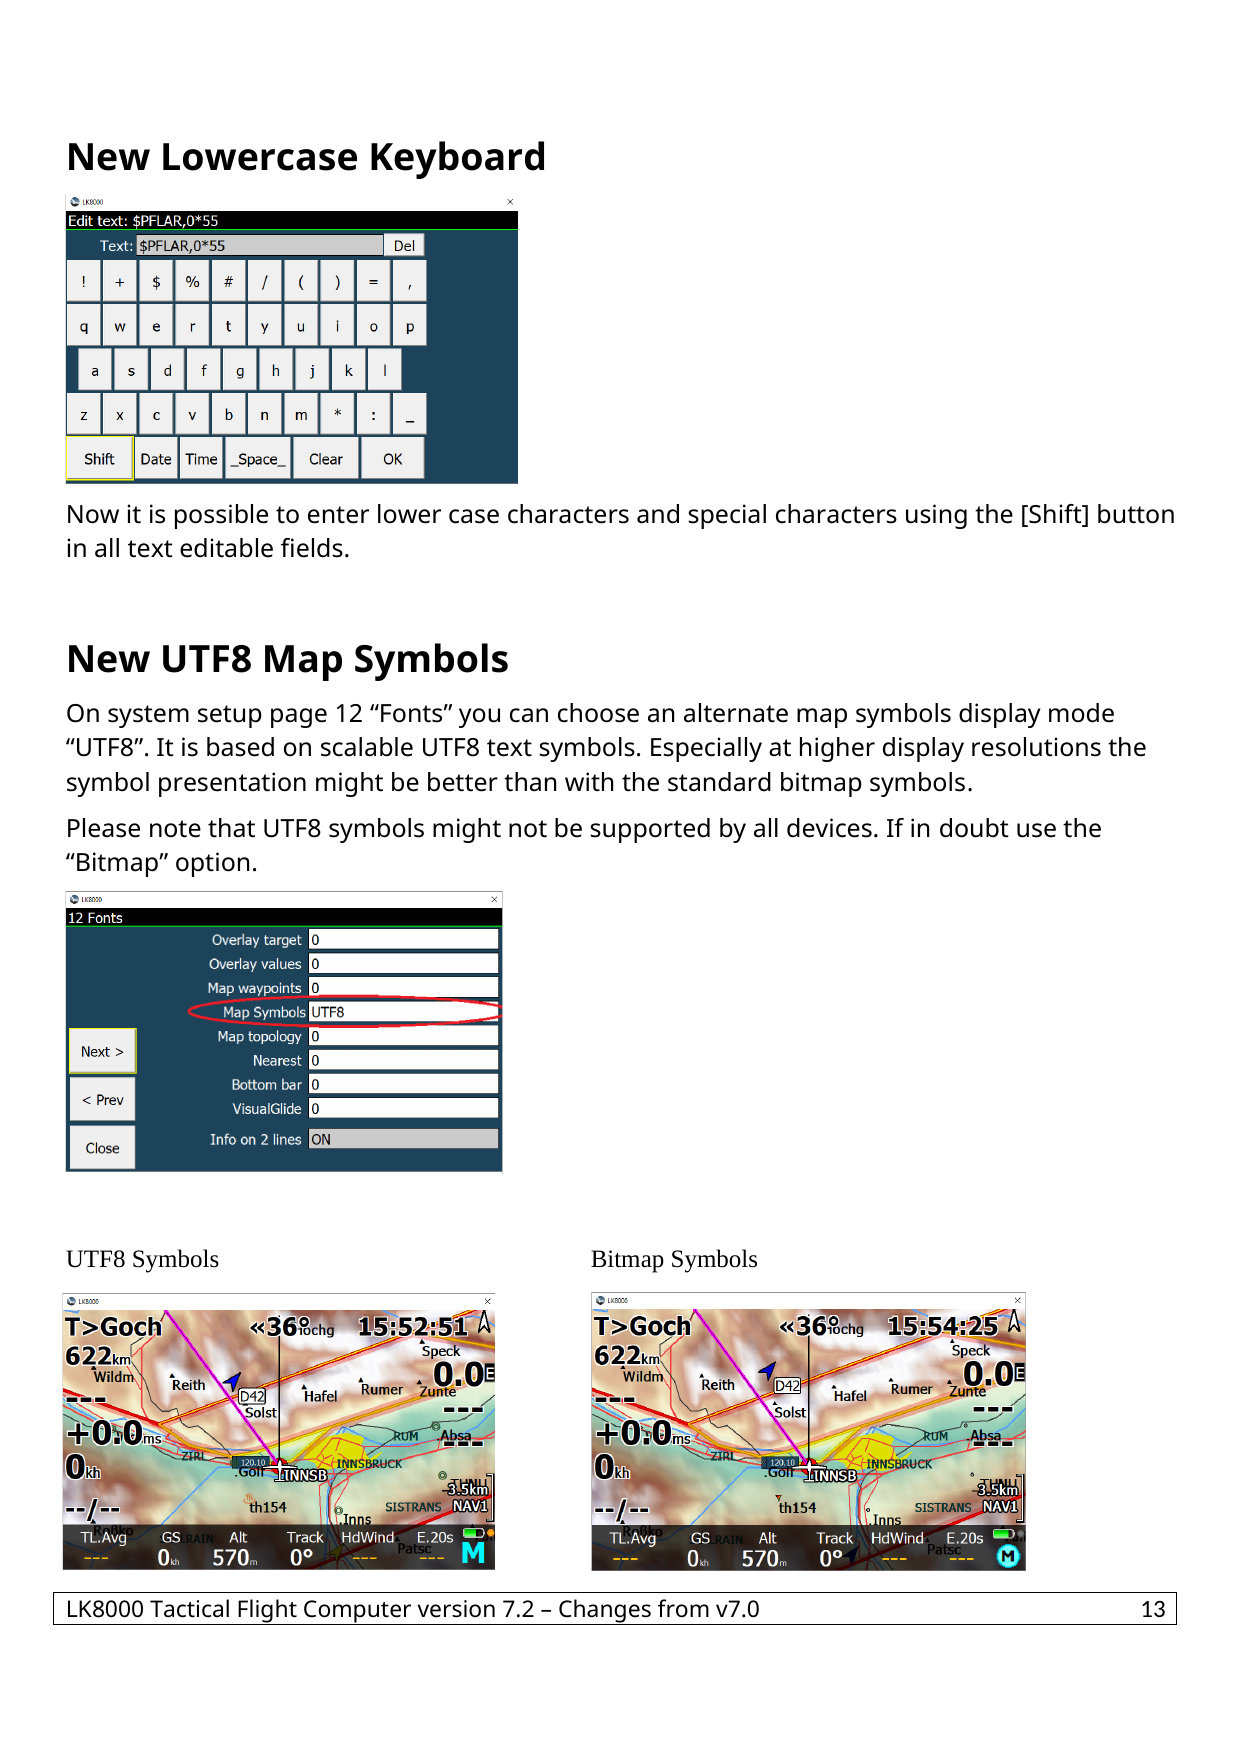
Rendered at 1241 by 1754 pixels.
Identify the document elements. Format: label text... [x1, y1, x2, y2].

picture [591, 1292, 1026, 1571]
text UTF8 Symbols Bitmap Symbols [66, 1244, 1181, 1272]
text Please note that UTF8 symbols might not be supported by all devices. If in doubt use the “Bitmap” option. [66, 811, 1181, 879]
text On system setup page 12 “Fonts” you can choose an alternate map symbols display mode “UTF8”. It is based on scalable UTF8 text symbols. Especially at higher display resolutions the symbol presentation might be better than with the standard bitmap symbols. [66, 696, 1181, 798]
subtitle New UTF8 Map Symbols [66, 632, 1181, 683]
text Now it is possible to enter lower case characters and special characters using the [Shift] button in all text editable fields. [66, 496, 1181, 564]
picture [65, 194, 518, 484]
picture [62, 1293, 495, 1570]
subtitle New Lowercase Keyboard [66, 131, 1181, 182]
picture [65, 891, 504, 1174]
text [66, 75, 1181, 106]
